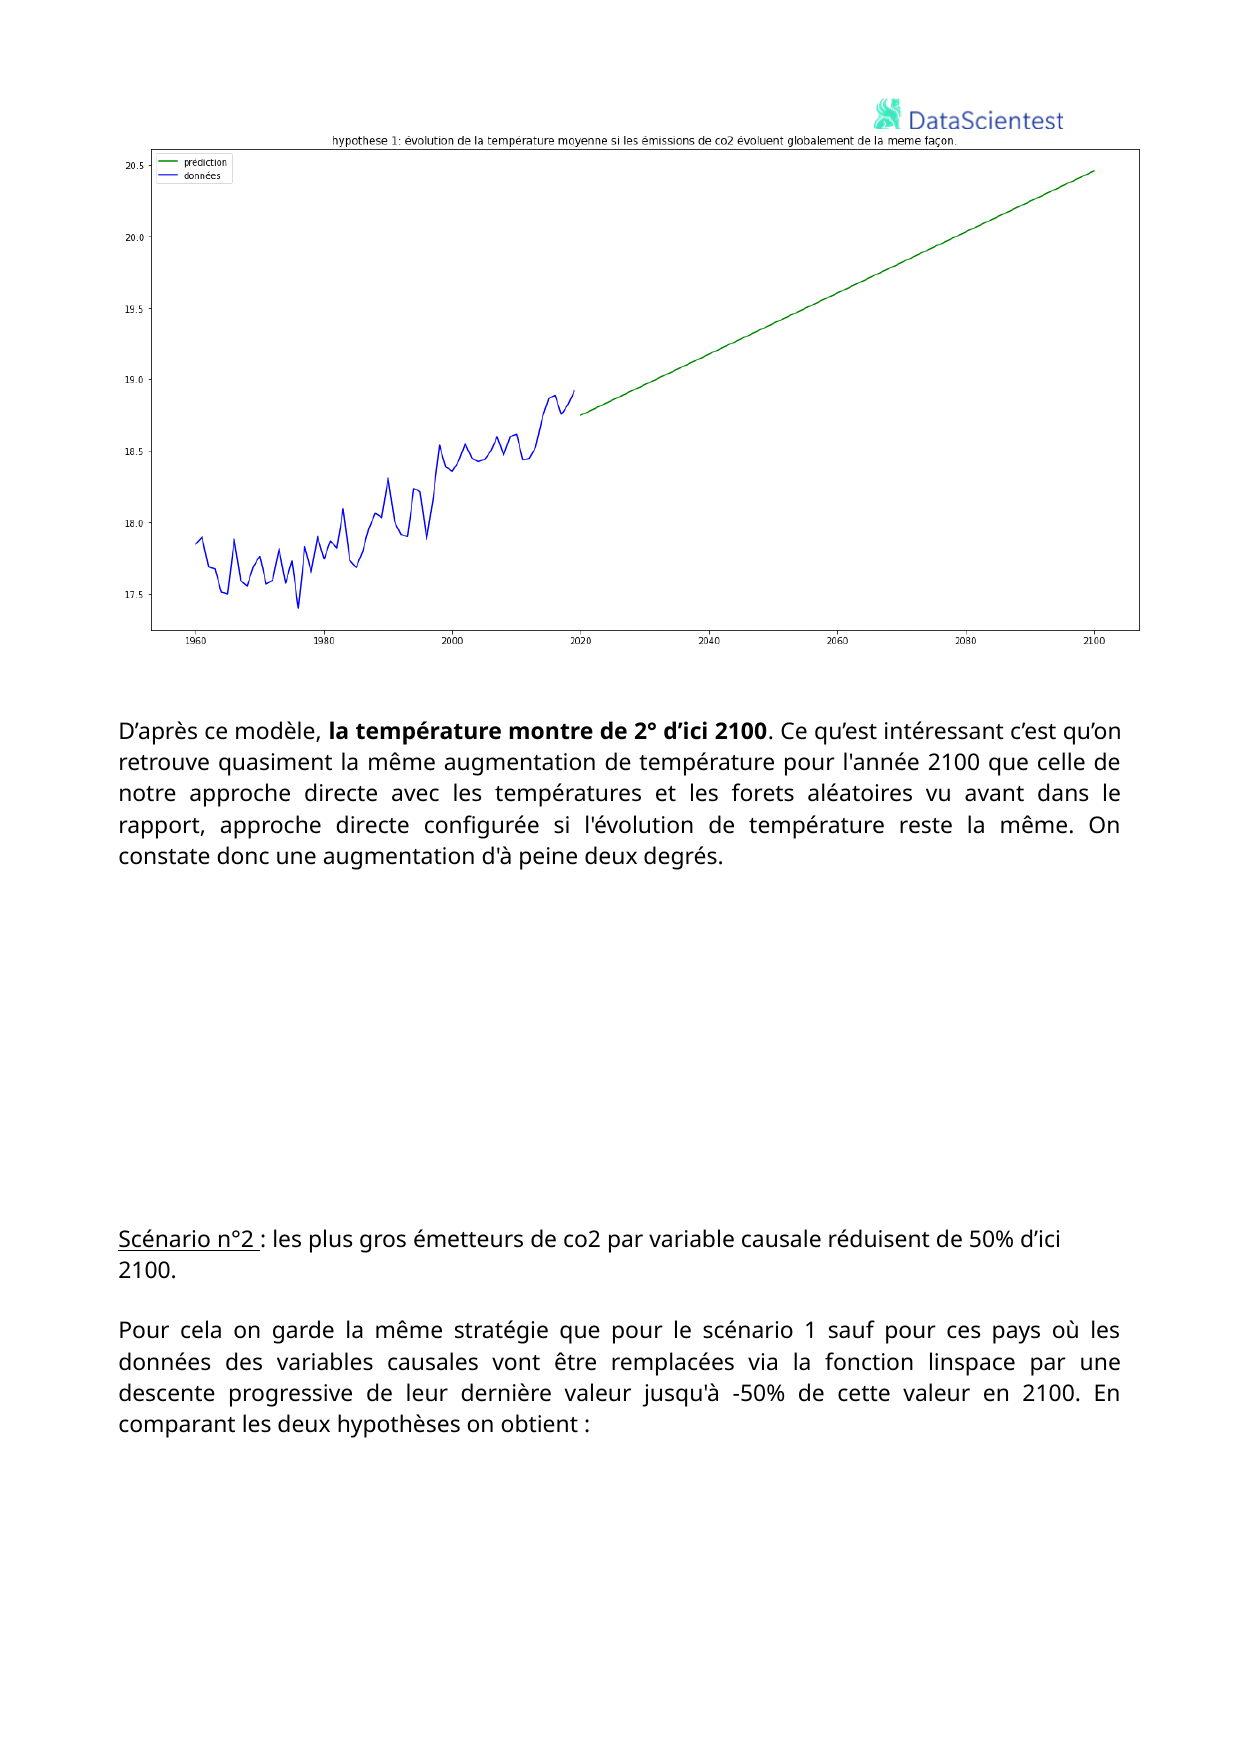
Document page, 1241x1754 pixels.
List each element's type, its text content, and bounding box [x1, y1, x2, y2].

text D’après ce modèle, la température montre de 2° d’ici 2100. Ce qu’est intéressant c’est qu’on retrouve quasiment la même augmentation de température pour l'année 2100 que celle de notre approche directe avec les températures et les forets aléatoires vu avant dans le rapport, approche directe configurée si l'évolution de température reste la même. On constate donc une augmentation d'à peine deux degrés. [118, 715, 1122, 871]
text Scénario n°2 : les plus gros émetteurs de co2 par variable causale réduisent de 50% d’ici 2100. [118, 1223, 1122, 1286]
text Pour cela on garde la même stratégie que pour le scénario 1 sauf pour ces pays où les données des variables causales vont être remplacées via la fonction linspace par une descente progressive de leur dernière valeur jusqu'à -50% de cette valeur en 2100. En comparant les deux hypothèses on obtient : [118, 1314, 1122, 1439]
